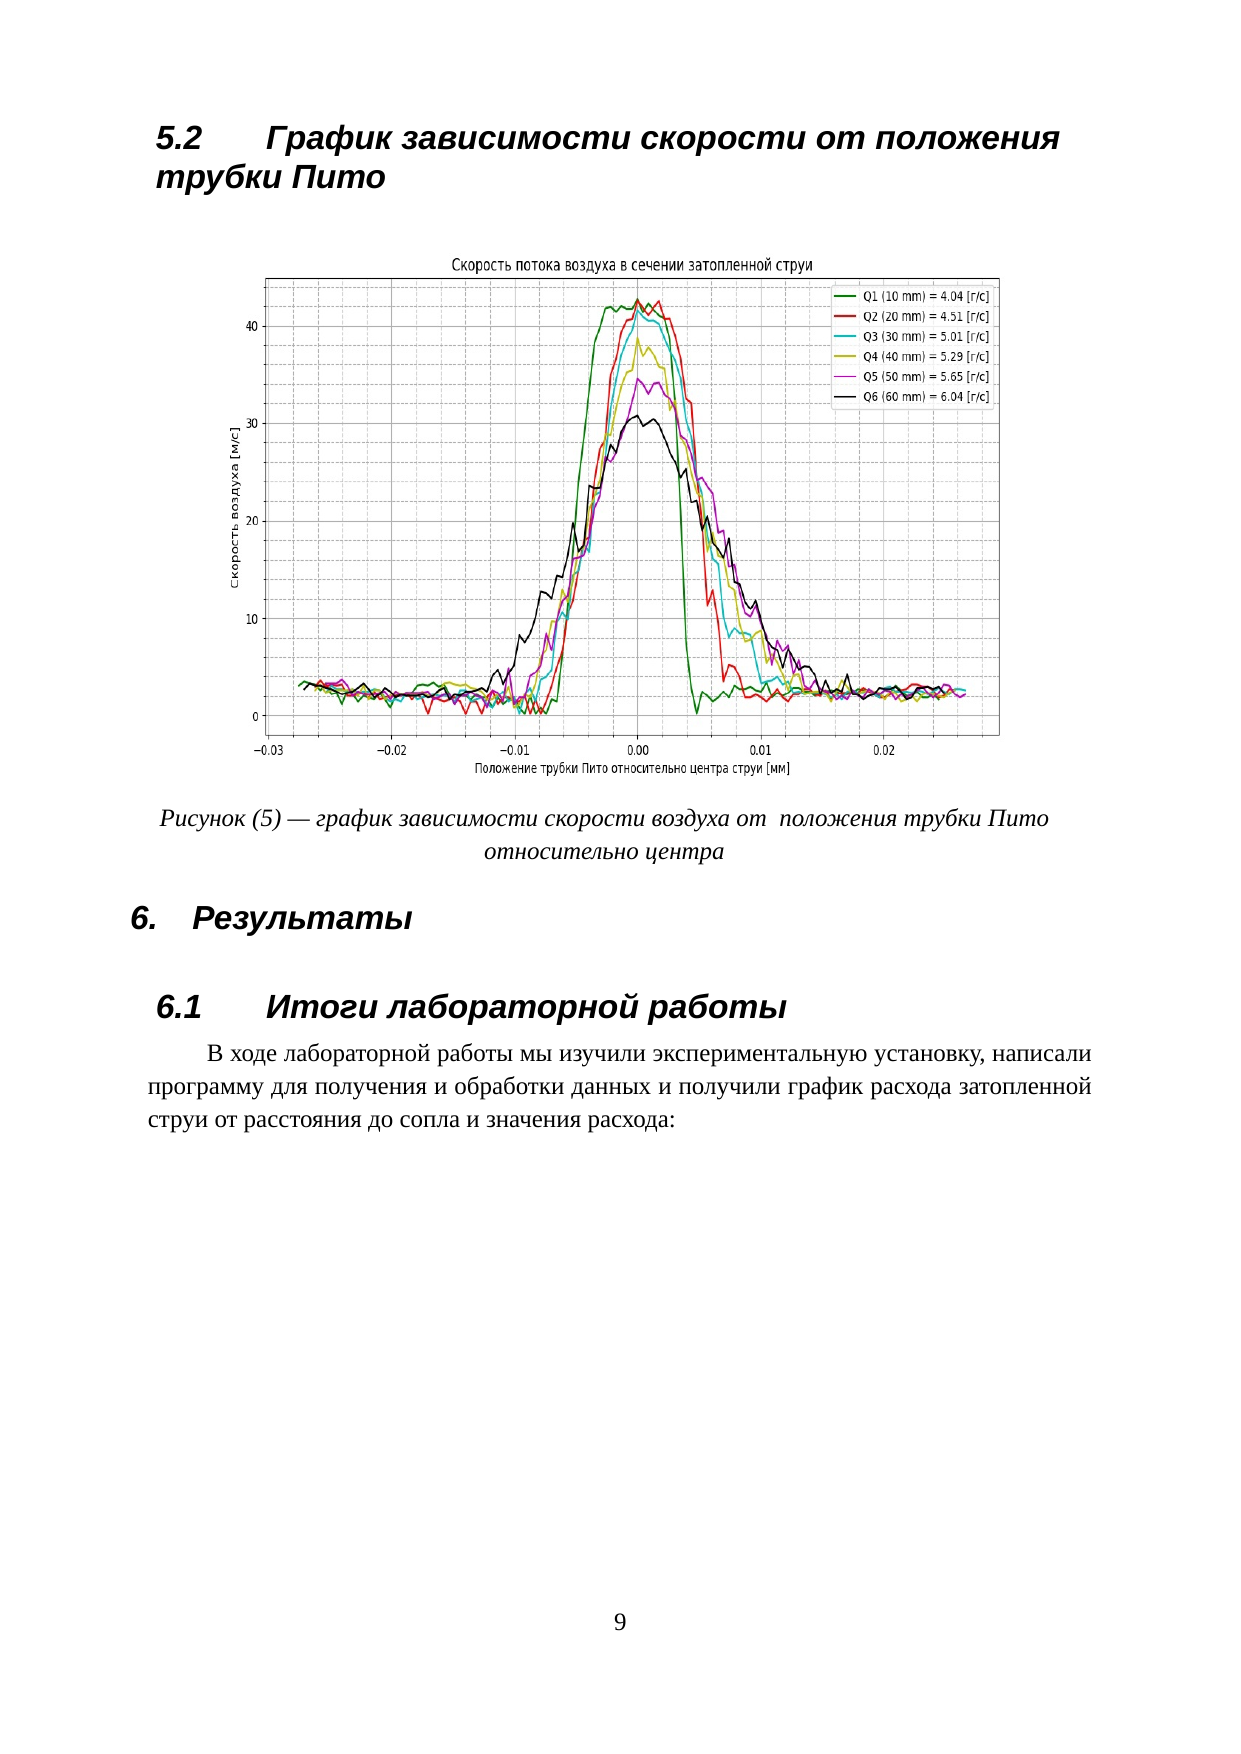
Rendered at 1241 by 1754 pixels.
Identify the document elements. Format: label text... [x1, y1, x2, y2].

subtitle Итоги лабораторной работы [156, 987, 1122, 1026]
text Рисунок (5) — график зависимости скорости воздуха от положения трубки Пито относительно центра [118, 208, 1093, 864]
text В ходе лабораторной работы мы изучили экспериментальную установку, написали программу для получения и обработки данных и получили график расхода затопленной струи от расстояния до сопла и значения расхода: [148, 1038, 1093, 1133]
subtitle Результаты [130, 898, 1122, 937]
subtitle График зависимости скорости от положения трубки Пито [156, 118, 1122, 195]
picture [147, 207, 1093, 799]
